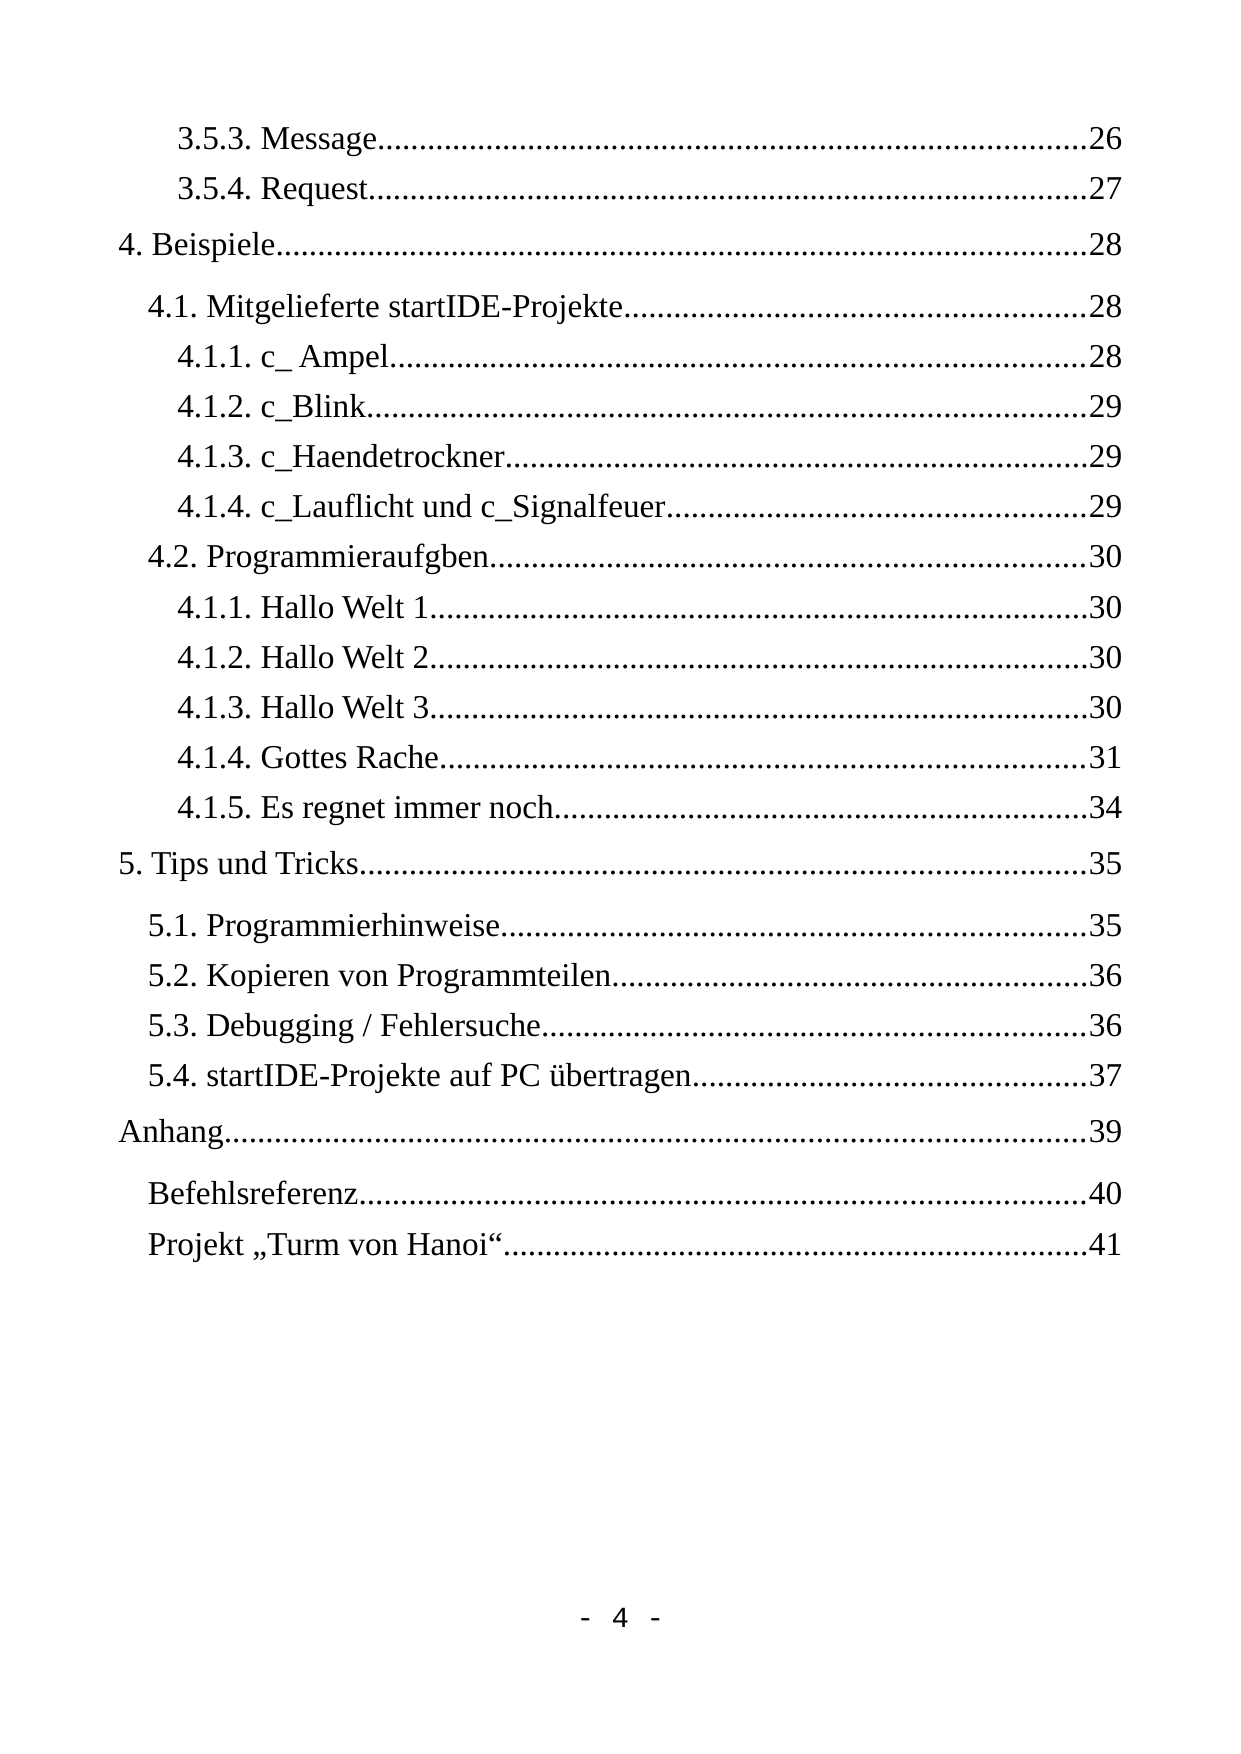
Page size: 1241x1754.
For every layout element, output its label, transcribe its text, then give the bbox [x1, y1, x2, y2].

text 3.5.3. Message 26 [177, 118, 1122, 156]
text 4.1.3. Hallo Welt 3 30 [177, 687, 1122, 725]
text 5.3. Debugging / Fehlersuche 36 [148, 1006, 1122, 1044]
text 5.2. Kopieren von Programmteilen 36 [148, 955, 1122, 994]
text 5.1. Programmierhinweise 35 [148, 905, 1122, 944]
text 4.2. Programmieraufgben 30 [148, 537, 1122, 575]
text 4.1. Mitgelieferte startIDE-Projekte 28 [148, 286, 1122, 324]
text 4.1.1. Hallo Welt 1 30 [177, 587, 1122, 625]
text 5.4. startIDE-Projekte auf PC übertragen 37 [148, 1056, 1122, 1094]
text 4.1.4. Gottes Rache 31 [177, 737, 1122, 776]
text Projekt „Turm von Hanoi“ 41 [148, 1224, 1122, 1262]
text 4.1.5. Es regnet immer noch... 34 [177, 787, 1122, 826]
text Anhang 39 [118, 1112, 1122, 1150]
text 5. Tips und Tricks 35 [118, 843, 1122, 882]
text 4.1.1. c_ Ampel 28 [177, 336, 1122, 375]
text 4.1.2. Hallo Welt 2 30 [177, 637, 1122, 675]
text Befehlsreferenz 40 [148, 1174, 1122, 1212]
text 4. Beispiele 28 [118, 224, 1122, 263]
text 4.1.2. c_Blink 29 [177, 386, 1122, 425]
text 4.1.3. c_Haendetrockner 29 [177, 437, 1122, 475]
text 3.5.4. Request 27 [177, 168, 1122, 207]
text 4.1.4. c_Lauflicht und c_Signalfeuer 29 [177, 487, 1122, 525]
